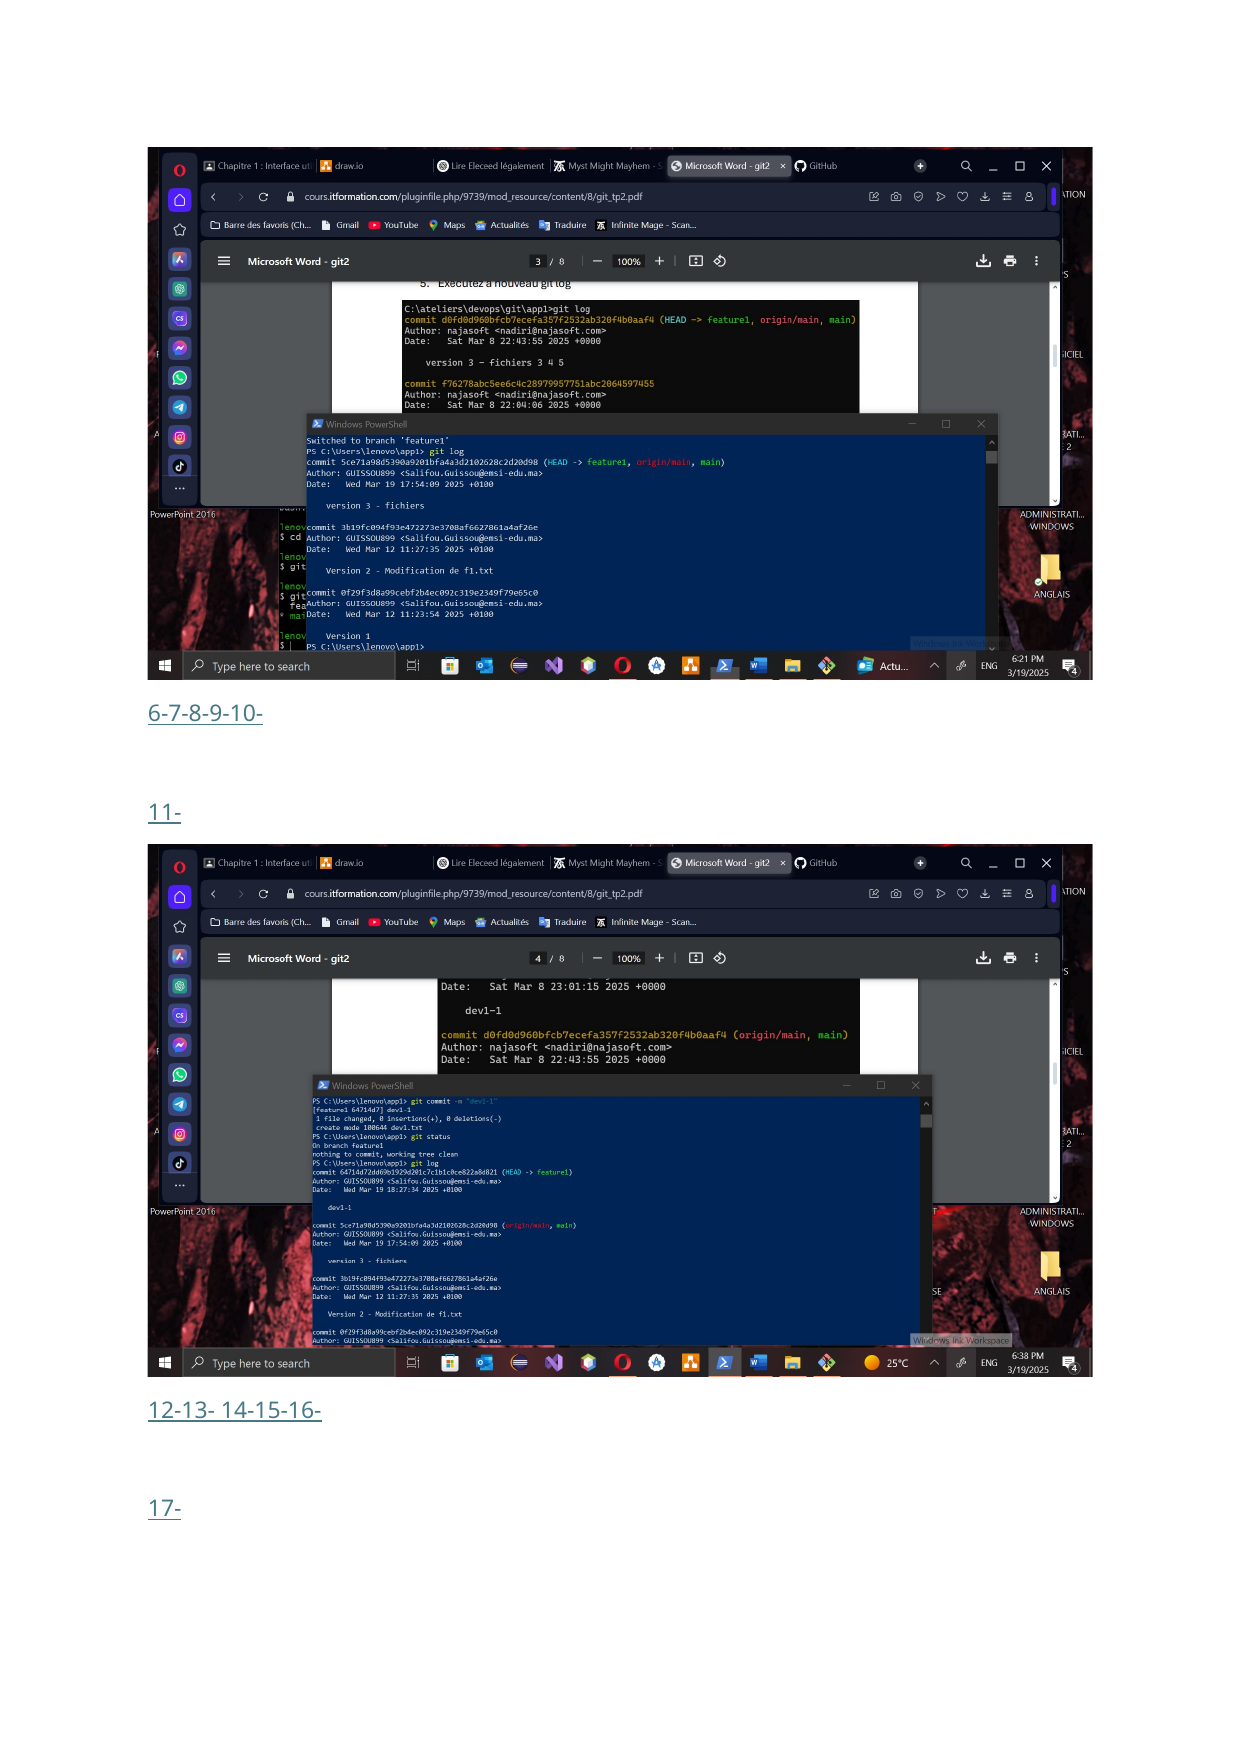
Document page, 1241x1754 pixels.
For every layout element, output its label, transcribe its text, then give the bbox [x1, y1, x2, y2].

text 12-13- 14-15-16- [148, 1394, 1093, 1425]
text 6-7-8-9-10- [148, 697, 1093, 728]
text 11- [148, 795, 1093, 827]
text 17- [148, 1492, 1093, 1524]
